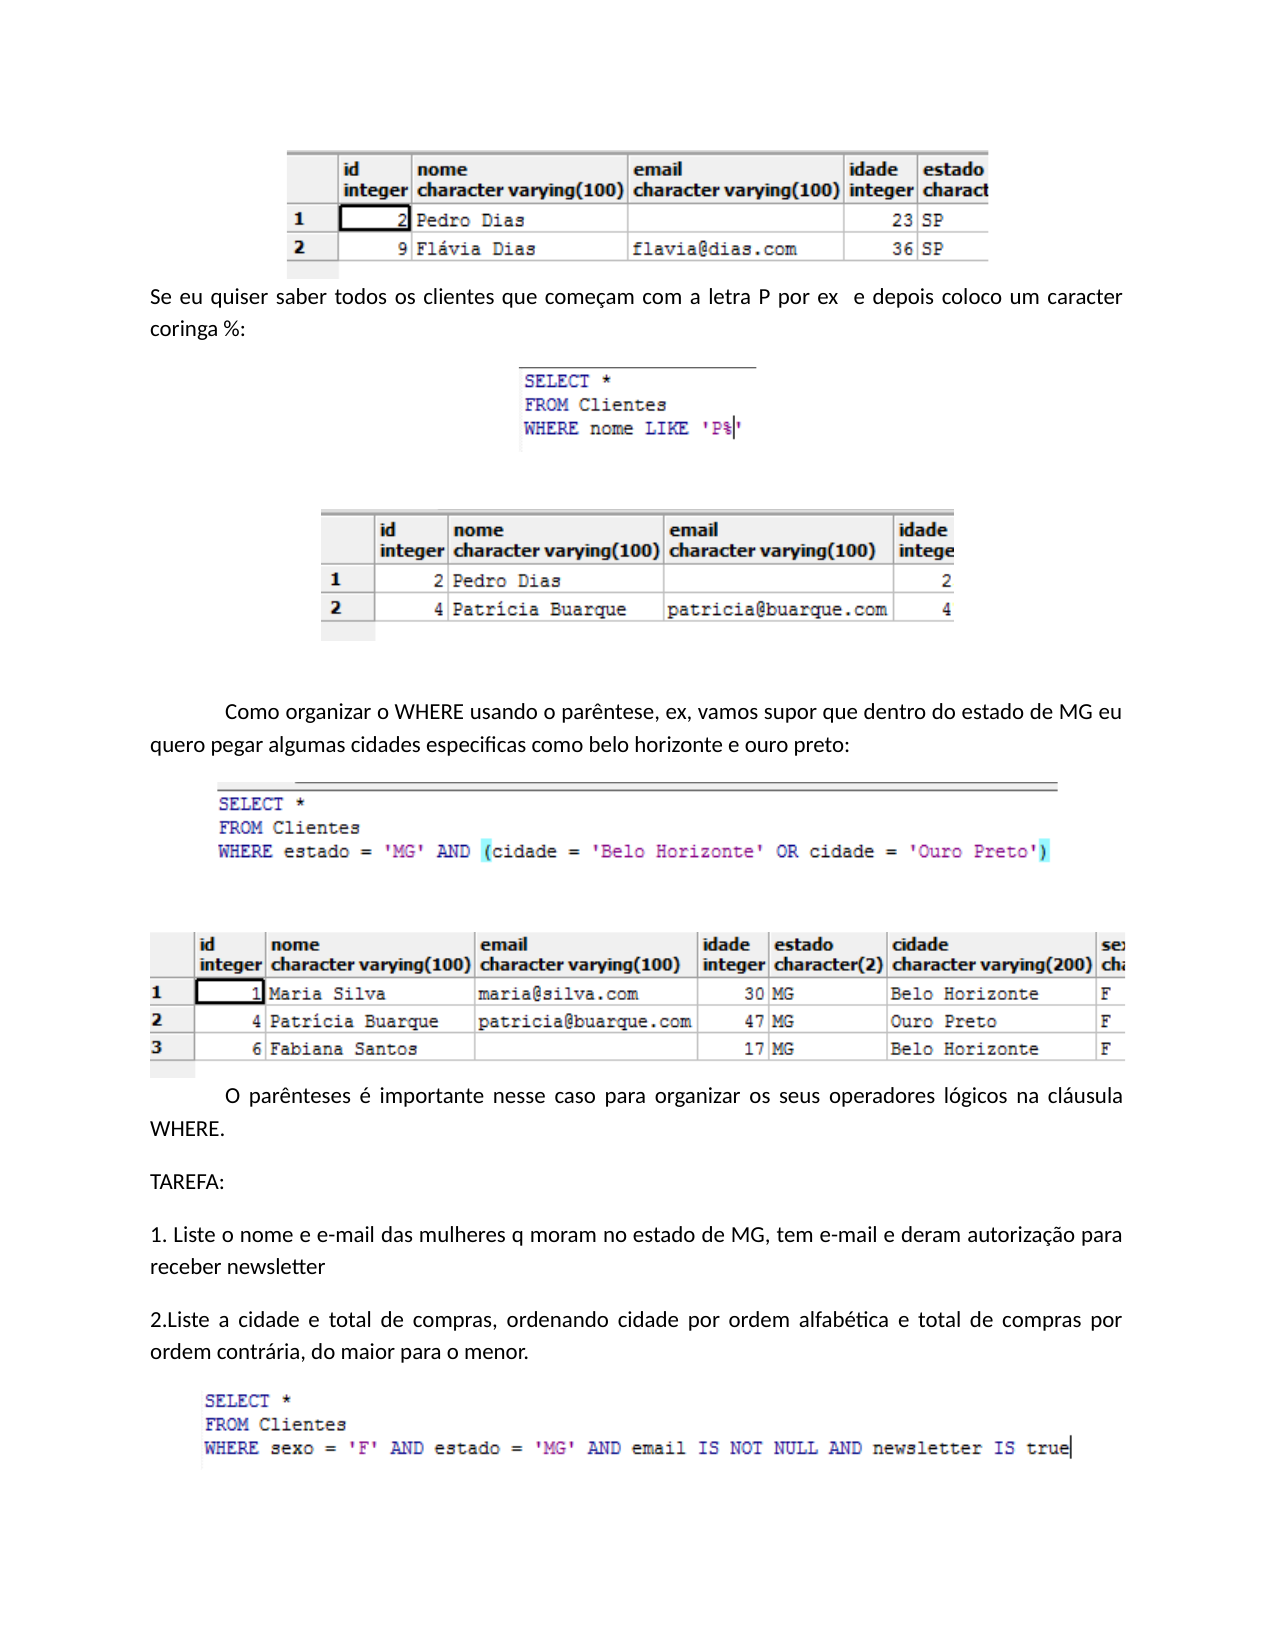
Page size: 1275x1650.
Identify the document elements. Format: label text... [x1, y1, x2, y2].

picture [321, 509, 954, 641]
text O parênteses é importante nesse caso para organizar os seus operadores lógicos na cláusula WHERE. [150, 1078, 1125, 1142]
text 1. Liste o nome e e-mail das mulheres q moram no estado de MG, tem e-mail e deram autorização para receber newsletter [150, 1220, 1125, 1280]
picture [518, 367, 757, 452]
text 2.Liste a cidade e total de compras, ordenando cidade por ordem alfabética e total de compras por ordem contrária, do maior para o menor. [150, 1305, 1125, 1365]
picture [286, 150, 989, 279]
text TAREFA: [150, 1167, 1125, 1195]
picture [217, 782, 1058, 875]
text Como organizar o WHERE usando o parêntese, ex, vamos supor que dentro do estado de MG eu quero pegar algumas cidades especificas como belo horizonte e ouro preto: [150, 697, 1125, 758]
picture [200, 1390, 1075, 1470]
text Se eu quiser saber todos os clientes que começam com a letra P por ex e depois coloco um caracter coringa %: [150, 150, 1125, 342]
picture [150, 932, 1125, 1078]
